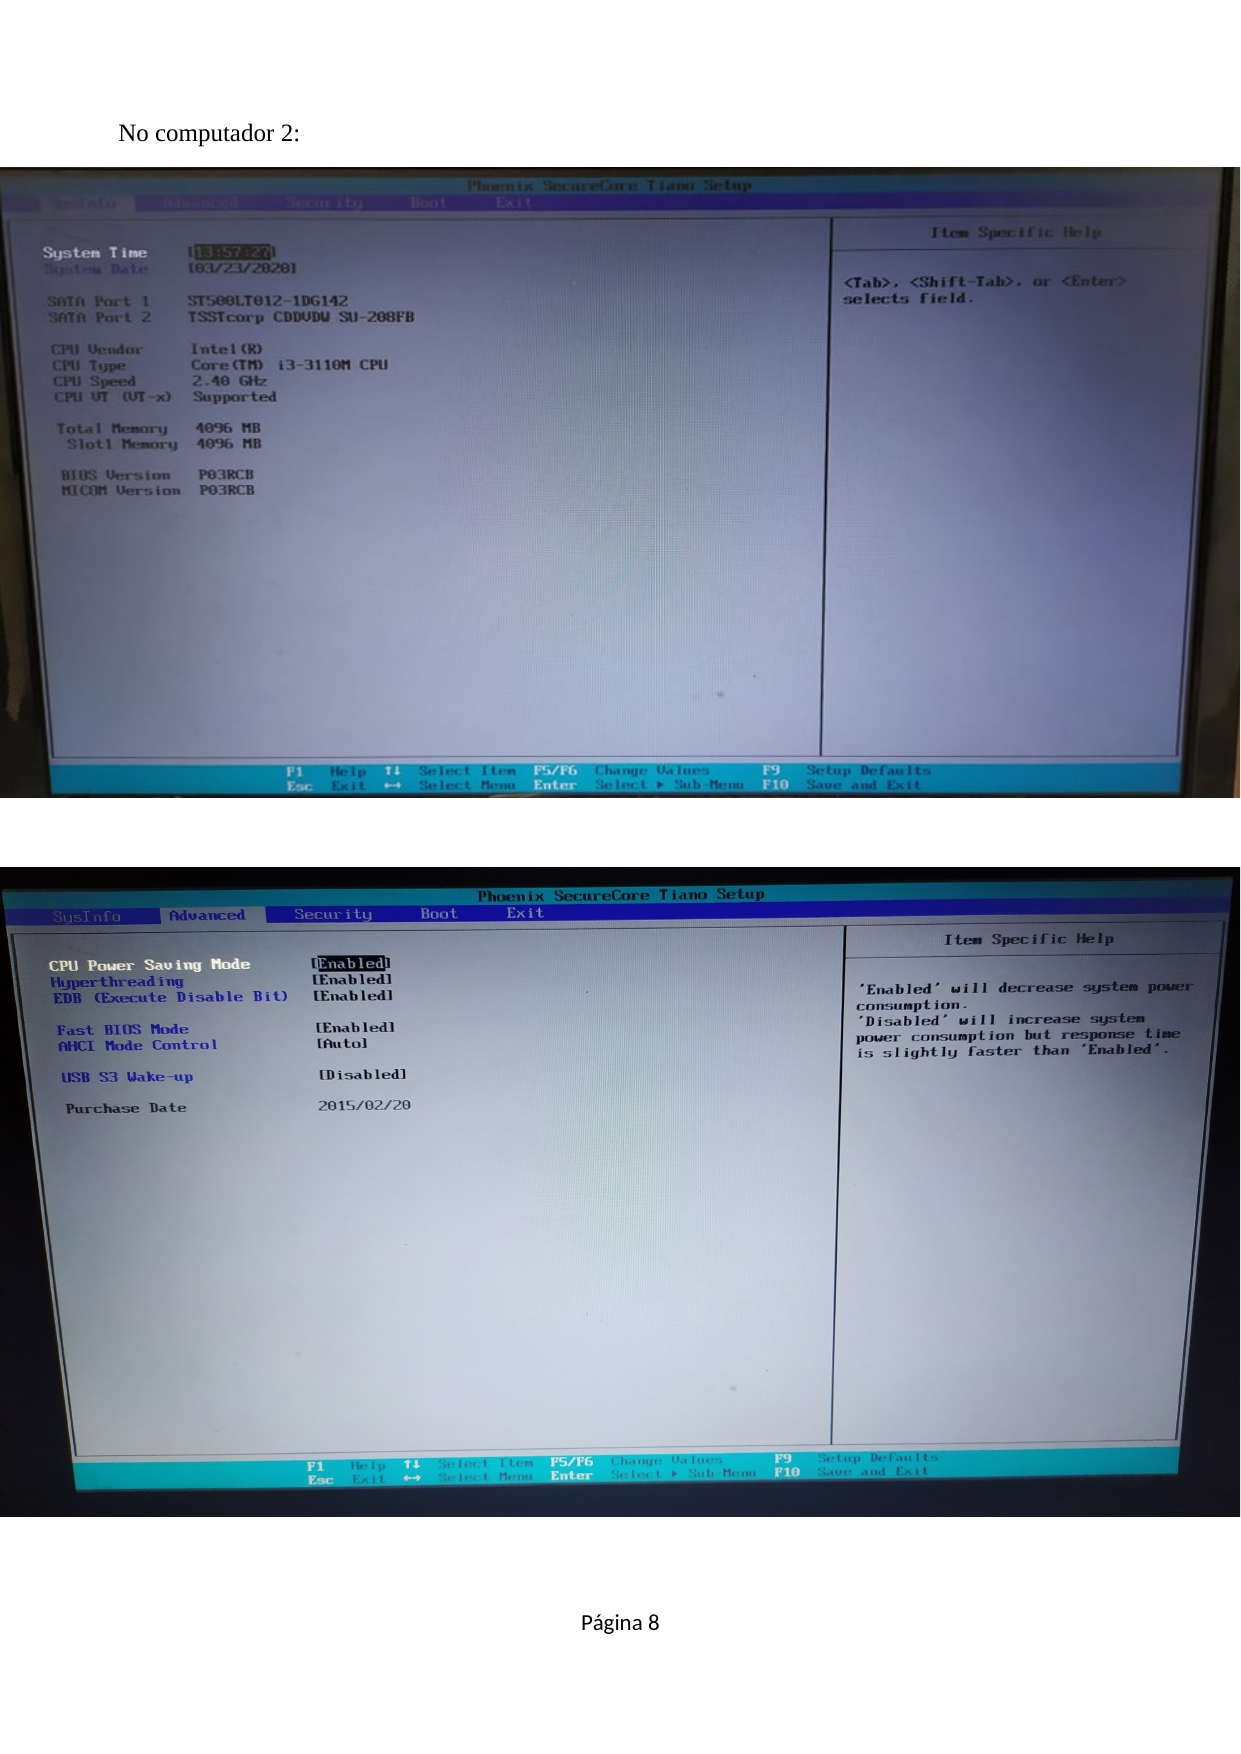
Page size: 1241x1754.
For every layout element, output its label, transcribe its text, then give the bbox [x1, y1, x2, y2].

text No computador 2: [118, 118, 1122, 147]
picture [0, 167, 1241, 798]
picture [0, 867, 1241, 1517]
